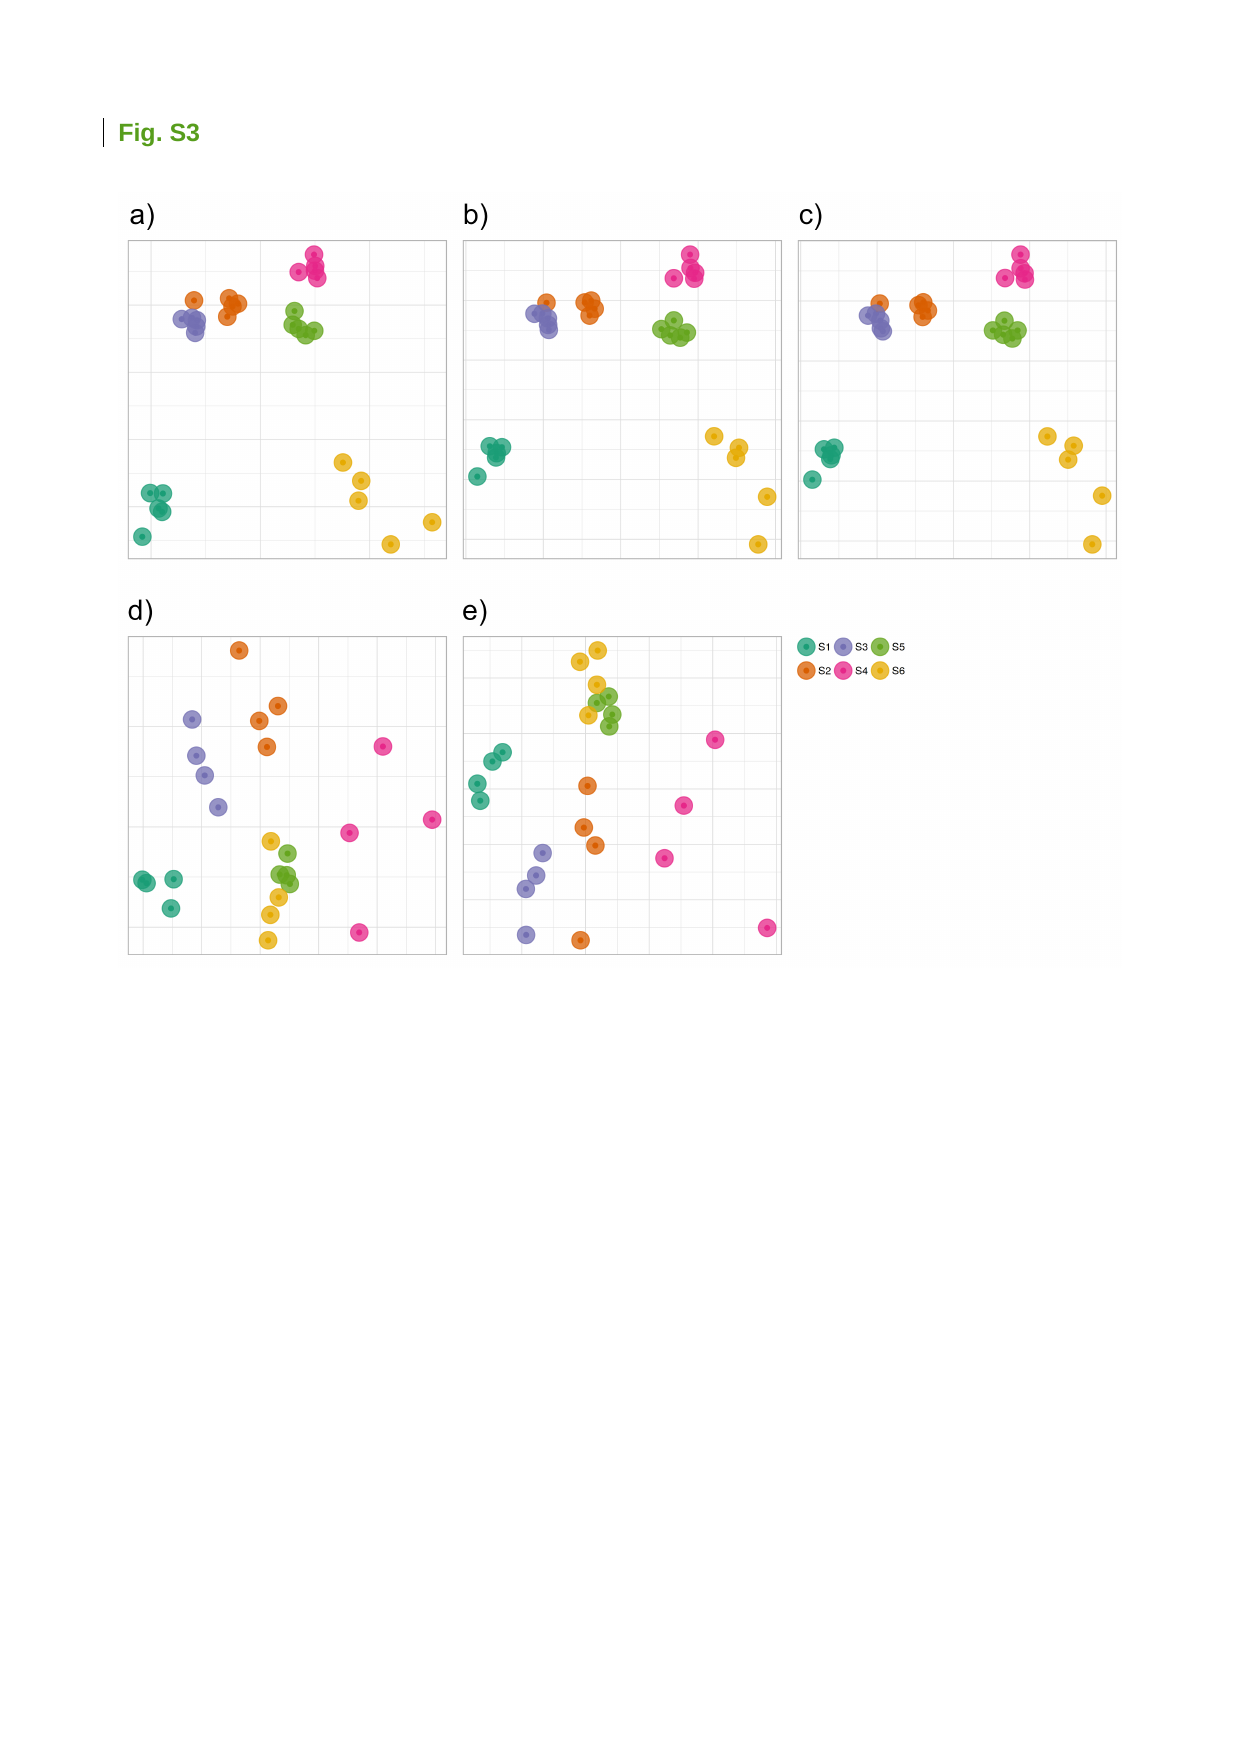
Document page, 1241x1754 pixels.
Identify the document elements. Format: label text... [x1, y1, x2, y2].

text Fig. S3 [118, 118, 1122, 147]
picture [118, 192, 1123, 968]
